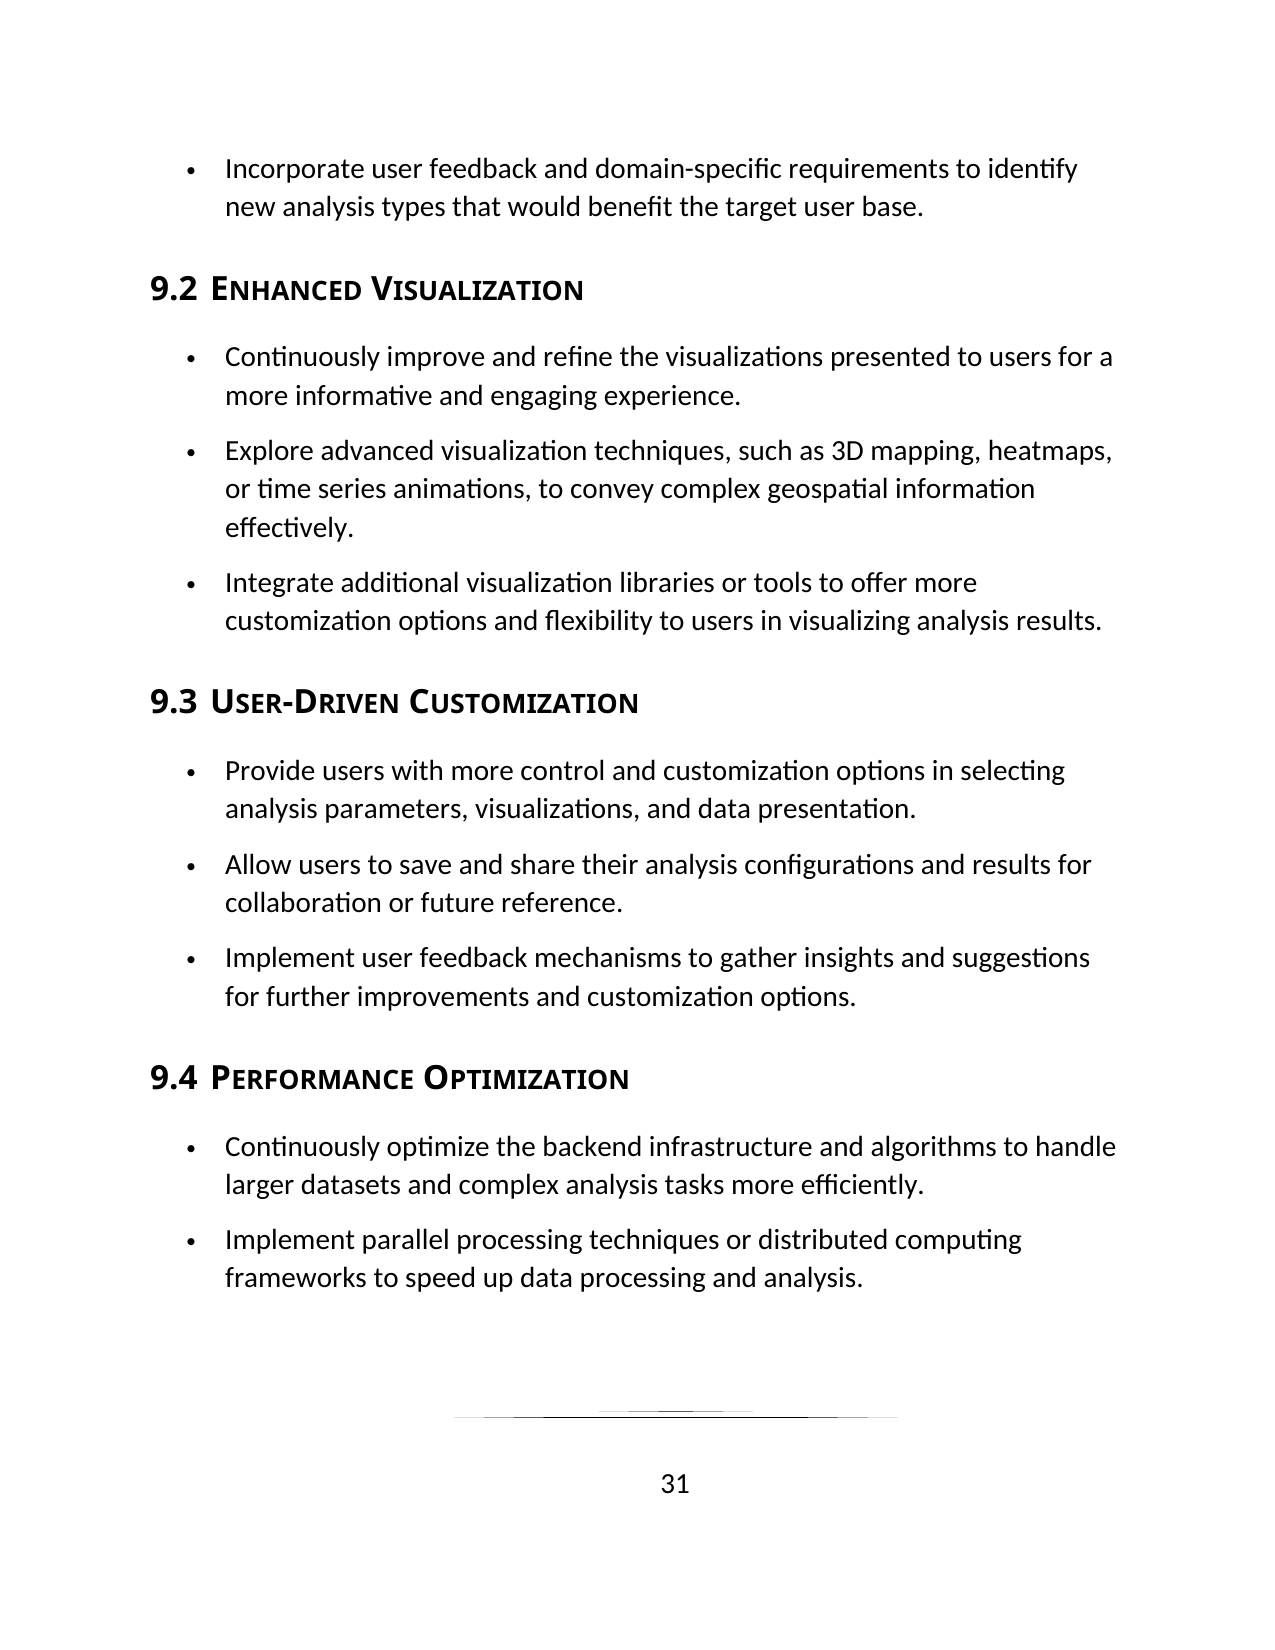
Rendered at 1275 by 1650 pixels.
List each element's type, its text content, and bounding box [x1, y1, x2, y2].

list Allow users to save and share their analysis configurations and results for collaboration or future reference. [187, 846, 1125, 920]
list Implement user feedback mechanisms to gather insights and suggestions for further improvements and customization options. [187, 939, 1125, 1013]
subtitle Enhanced Visualization [150, 264, 1125, 310]
list Incorporate user feedback and domain-specific requirements to identify new analysis types that would benefit the target user base. [187, 150, 1125, 224]
subtitle Performance Optimization [150, 1054, 1125, 1099]
list Implement parallel processing techniques or distributed computing frameworks to speed up data processing and analysis. [187, 1221, 1125, 1295]
list Continuously improve and refine the visualizations presented to users for a more informative and engaging experience. [187, 338, 1125, 412]
list Provide users with more control and customization options in selecting analysis parameters, visualizations, and data presentation. [187, 752, 1125, 826]
subtitle User-Driven Customization [150, 678, 1125, 724]
list Explore advanced visualization techniques, such as 3D mapping, heatmaps, or time series animations, to convey complex geospatial information effectively. [187, 432, 1125, 544]
list Continuously optimize the backend infrastructure and algorithms to handle larger datasets and complex analysis tasks more efficiently. [187, 1128, 1125, 1202]
list Integrate additional visualization libraries or tools to offer more customization options and flexibility to users in visualizing analysis results. [187, 564, 1125, 638]
